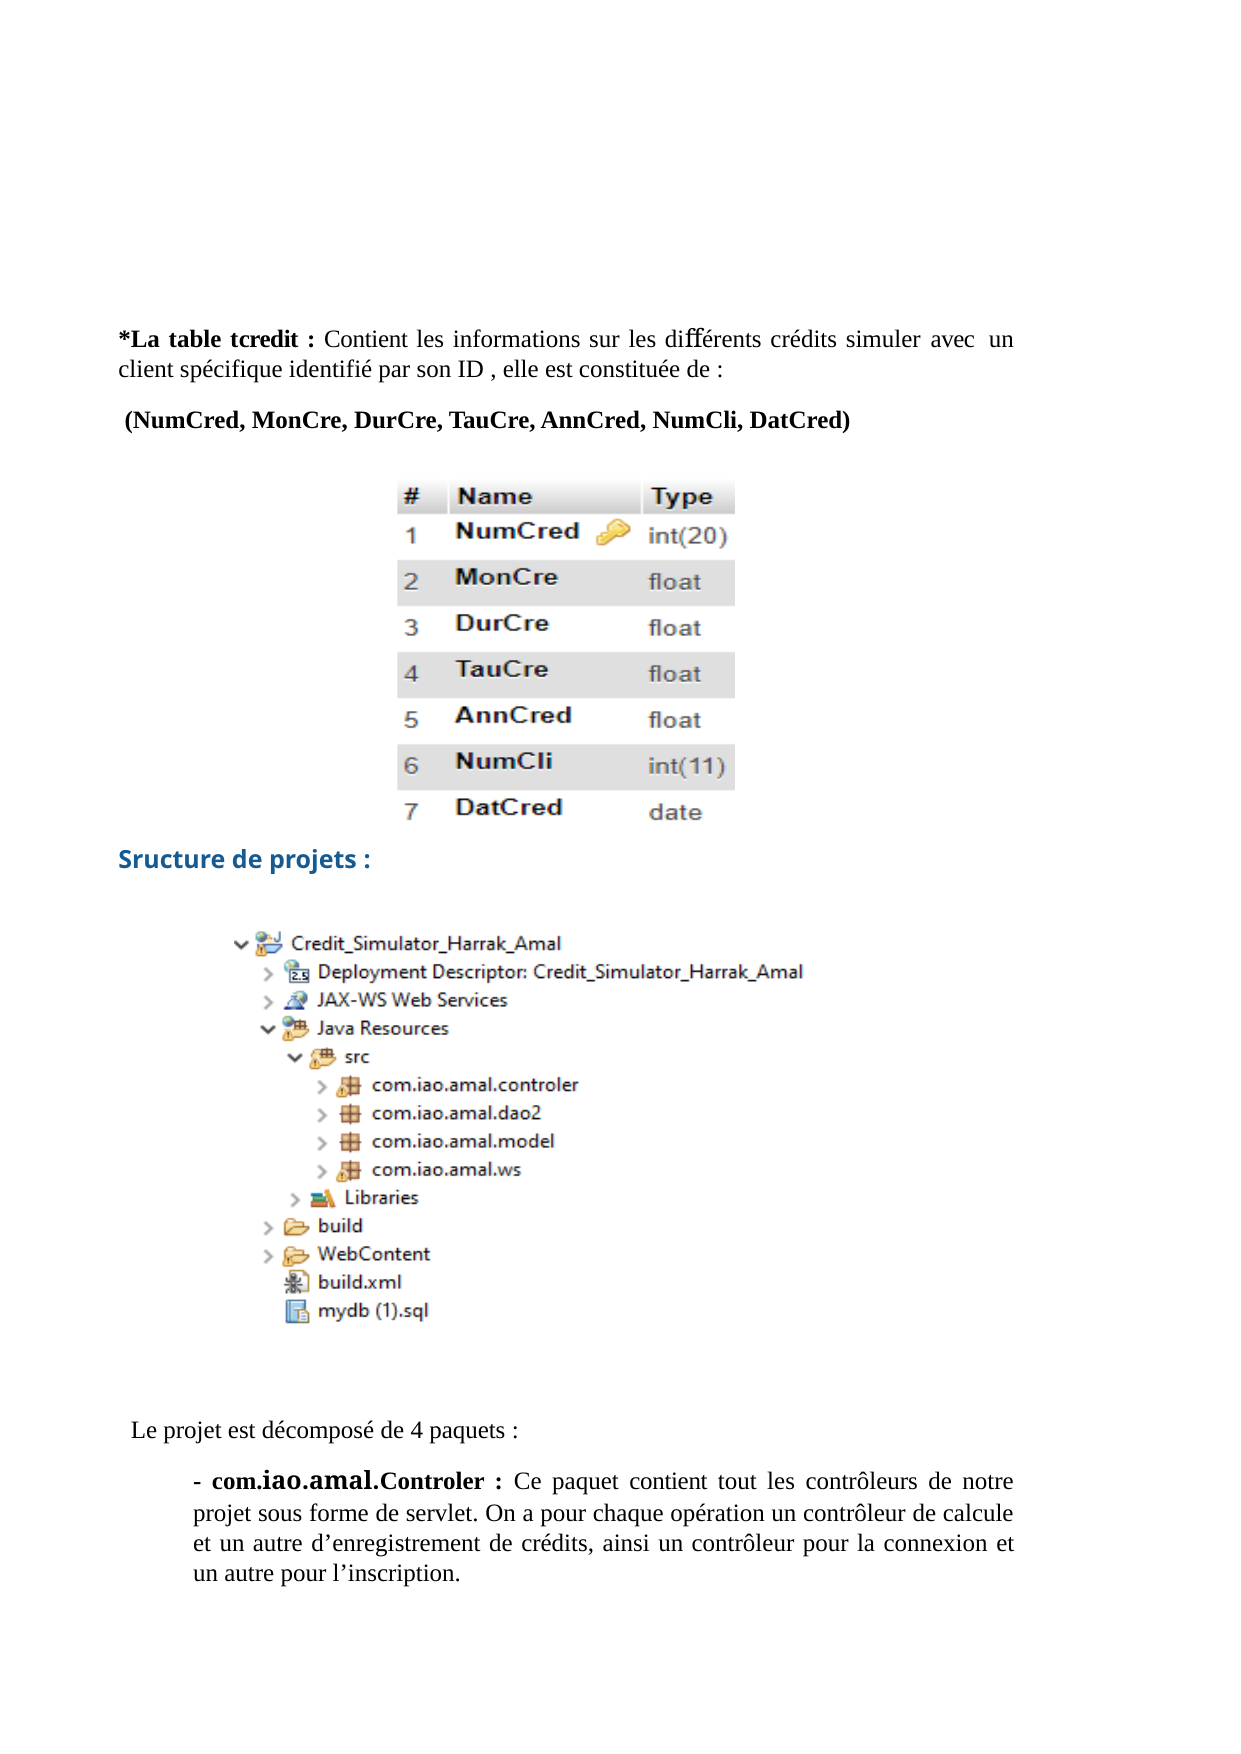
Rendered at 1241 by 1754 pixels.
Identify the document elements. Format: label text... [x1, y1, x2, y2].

picture [397, 460, 735, 835]
subtitle Sructure de projets : [118, 842, 1122, 876]
text - com.iao.amal.Controler : Ce paquet contient tout les contrôleurs de notre projet sous forme de servlet. On a pour chaque opération un contrôleur de calcule et un autre d’enregistrement de crédits, ainsi un contrôleur pour la connexion et un autre pour l’inscription. [193, 1463, 1014, 1587]
text Le projet est décomposé de 4 paquets : [131, 1415, 1122, 1444]
list *La table tcredit : Contient les informations sur les diﬀérents crédits simuler avec un client spécifique identifié par son ID , elle est constituée de : [118, 324, 1014, 383]
list (NumCred, MonCre, DurCre, TauCre, AnnCred, NumCli, DatCred) [118, 405, 1014, 434]
picture [234, 930, 817, 1325]
